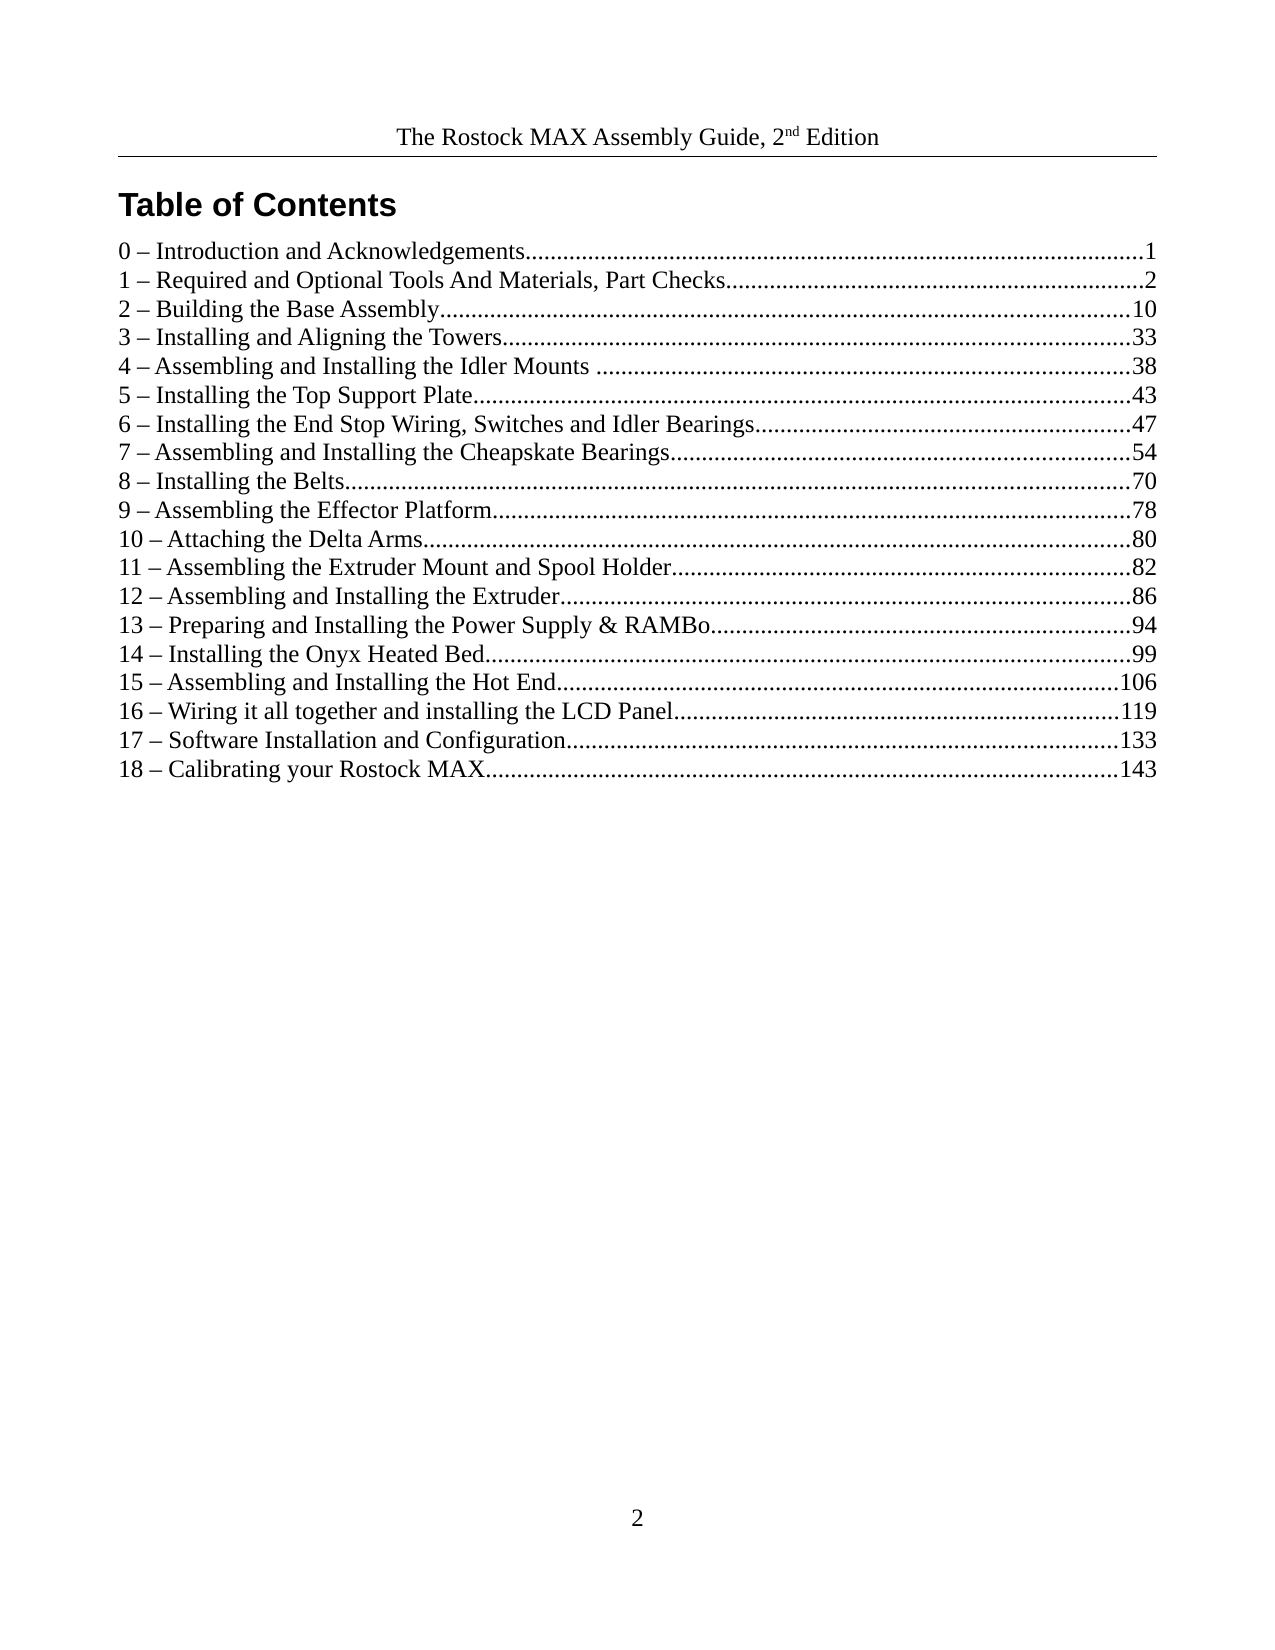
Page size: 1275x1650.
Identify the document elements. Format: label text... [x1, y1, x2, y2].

text 12 – Assembling and Installing the Extruder 86 [118, 581, 1157, 610]
text 15 – Assembling and Installing the Hot End 106 [118, 667, 1157, 696]
text 3 – Installing and Aligning the Towers 33 [118, 322, 1157, 351]
subtitle Table of Contents [118, 185, 1157, 224]
text 13 – Preparing and Installing the Power Supply & RAMBo 94 [118, 610, 1157, 639]
text 4 – Assembling and Installing the Idler Mounts 38 [118, 351, 1157, 380]
text 10 – Attaching the Delta Arms 80 [118, 524, 1157, 552]
text 9 – Assembling the Effector Platform 78 [118, 495, 1157, 524]
text 2 – Building the Base Assembly 10 [118, 294, 1157, 322]
text 7 – Assembling and Installing the Cheapskate Bearings 54 [118, 437, 1157, 466]
text 11 – Assembling the Extruder Mount and Spool Holder 82 [118, 552, 1157, 581]
text 18 – Calibrating your Rostock MAX 143 [118, 754, 1157, 782]
text 5 – Installing the Top Support Plate 43 [118, 380, 1157, 409]
text 0 – Introduction and Acknowledgements 1 [118, 236, 1157, 265]
text 1 – Required and Optional Tools And Materials, Part Checks 2 [118, 265, 1157, 294]
text 8 – Installing the Belts 70 [118, 466, 1157, 495]
text 6 – Installing the End Stop Wiring, Switches and Idler Bearings 47 [118, 409, 1157, 437]
text 17 – Software Installation and Configuration 133 [118, 725, 1157, 754]
text 16 – Wiring it all together and installing the LCD Panel 119 [118, 696, 1157, 725]
text 14 – Installing the Onyx Heated Bed 99 [118, 639, 1157, 667]
